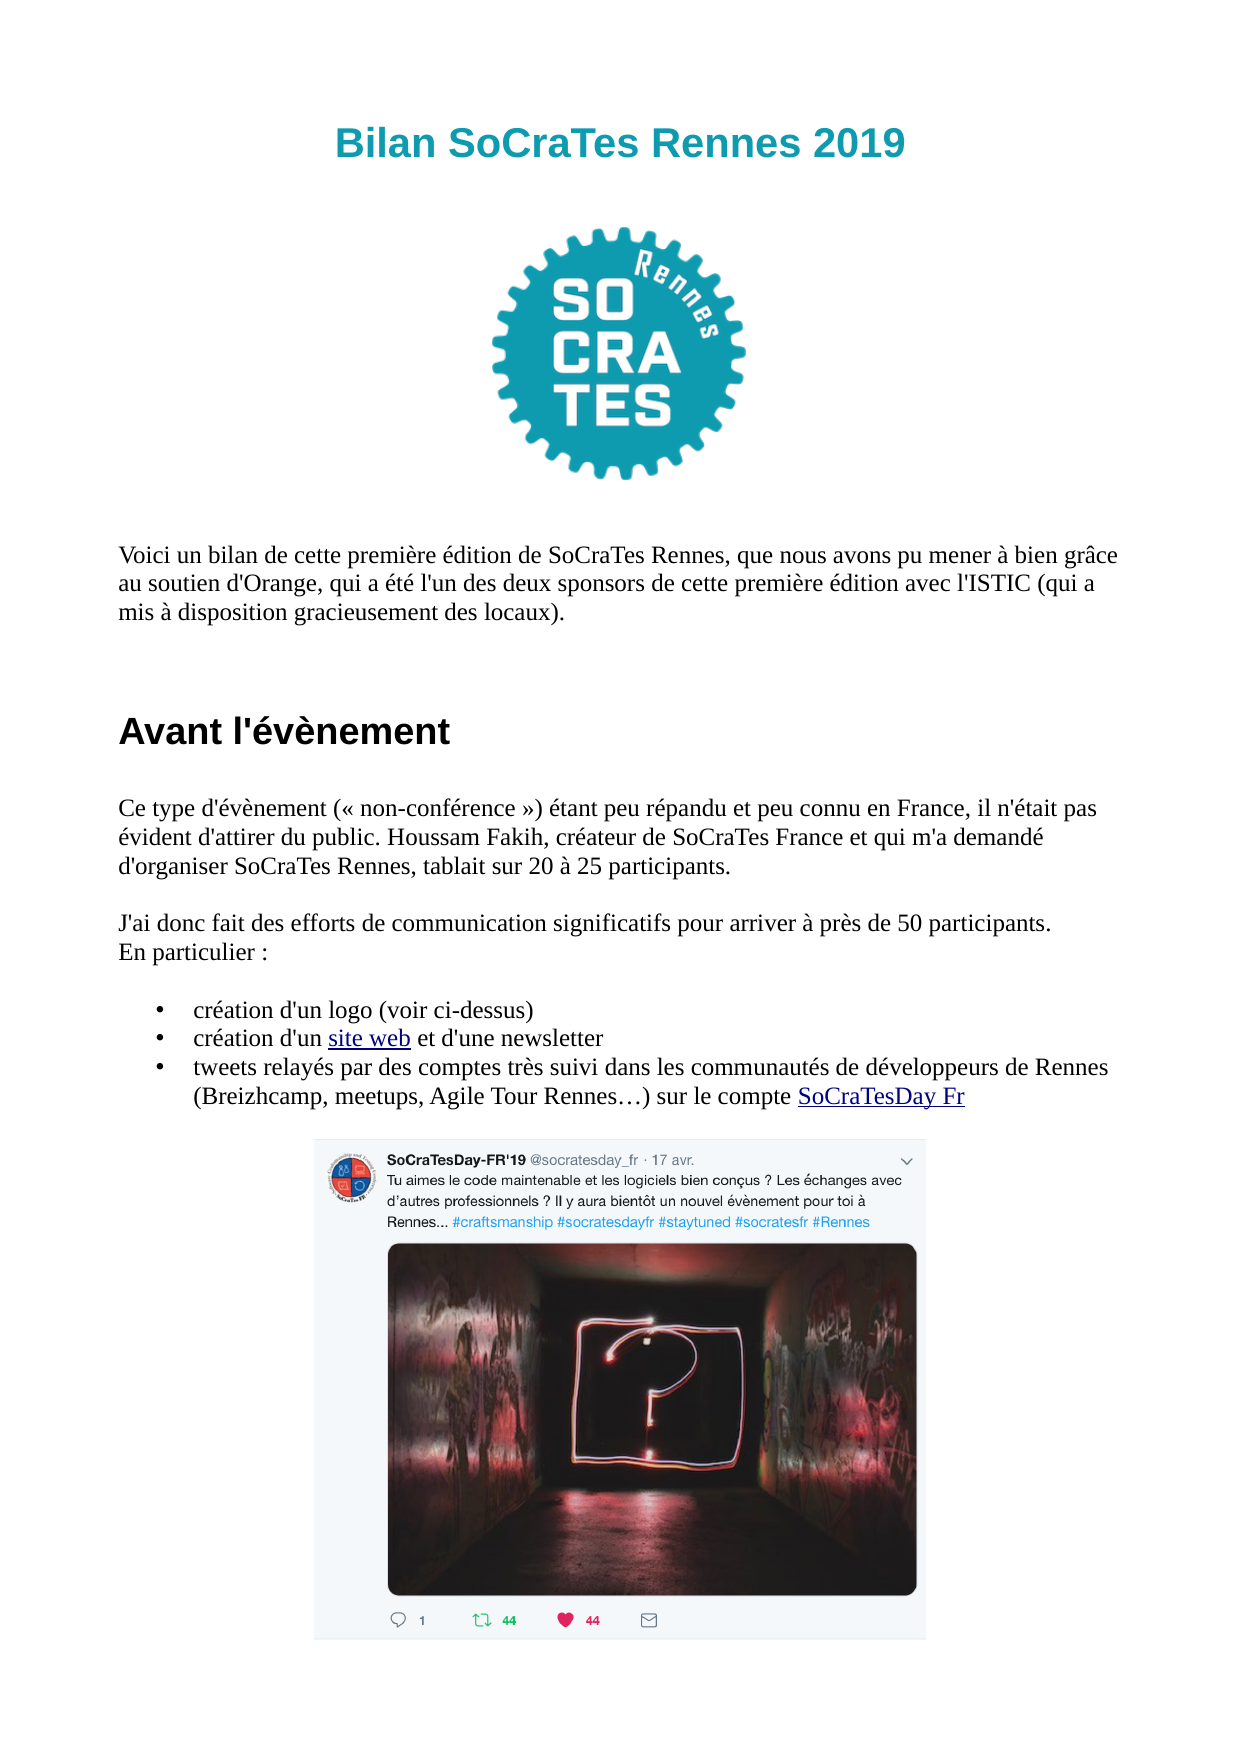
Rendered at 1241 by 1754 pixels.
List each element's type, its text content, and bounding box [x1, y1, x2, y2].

list création d'un site web et d'une newsletter [156, 1023, 1122, 1052]
text Bilan SoCraTes Rennes 2019 [118, 118, 1122, 166]
picture [313, 1138, 927, 1647]
text Ce type d'évènement (« non-conférence ») étant peu répandu et peu connu en France, il n'était pas évident d'attirer du public. Houssam Fakih, créateur de SoCraTes France et qui m'a demandé d'organiser SoCraTes Rennes, tablait sur 20 à 25 participants. [118, 793, 1122, 880]
picture [489, 223, 751, 484]
text Voici un bilan de cette première édition de SoCraTes Rennes, que nous avons pu mener à bien grâce au soutien d'Orange, qui a été l'un des deux sponsors de cette première édition avec l'ISTIC (qui a mis à disposition gracieusement des locaux). [118, 540, 1122, 626]
text En particulier : [118, 937, 1122, 966]
text J'ai donc fait des efforts de communication significatifs pour arriver à près de 50 participants. [118, 908, 1122, 937]
list tweets relayés par des comptes très suivi dans les communautés de développeurs de Rennes (Breizhcamp, meetups, Agile Tour Rennes…) sur le compte SoCraTesDay Fr [156, 1052, 1122, 1110]
subtitle Avant l'évènement [118, 708, 1122, 752]
list création d'un logo (voir ci-dessus) [156, 995, 1122, 1023]
